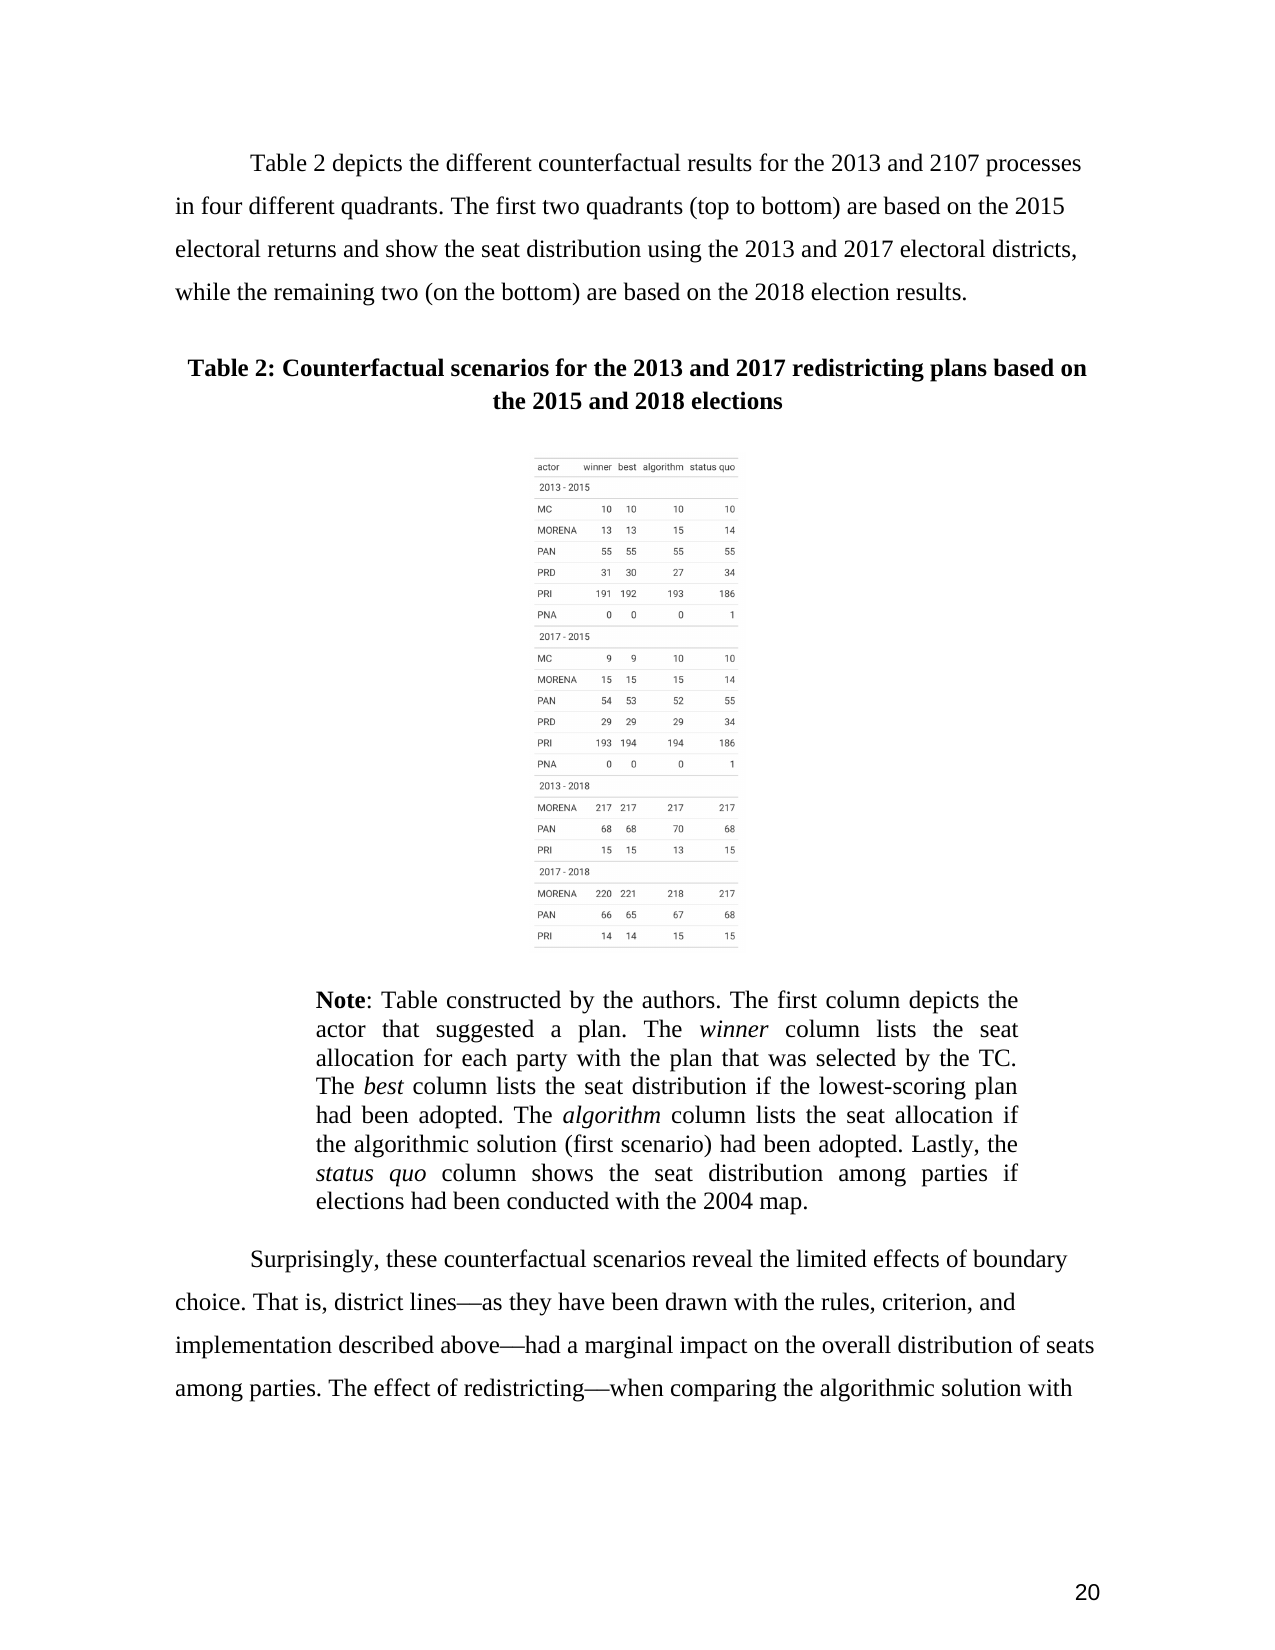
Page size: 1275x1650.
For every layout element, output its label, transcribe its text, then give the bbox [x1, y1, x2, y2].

text Surprisingly, these counterfactual scenarios reveal the limited effects of boundary choice. That is, district lines––as they have been drawn with the rules, criterion, and implementation described above––had a marginal impact on the overall distribution of seats among parties. The effect of redistricting––when comparing the algorithmic solution with [175, 1244, 1100, 1402]
text Table 2: Counterfactual scenarios for the 2013 and 2017 redistricting plans based on the 2015 and 2018 elections [175, 353, 1100, 415]
text Table 2 depicts the different counterfactual results for the 2013 and 2107 processes in four different quadrants. The first two quadrants (top to bottom) are based on the 2015 electoral returns and show the seat distribution using the 2013 and 2017 electoral districts, while the remaining two (on the bottom) are based on the 2018 election results. [175, 148, 1100, 306]
picture [529, 452, 746, 953]
text Note: Table constructed by the authors. The first column depicts the actor that suggested a plan. The winner column lists the seat allocation for each party with the plan that was selected by the TC. The best column lists the seat distribution if the lowest-scoring plan had been adopted. The algorithm column lists the seat allocation if the algorithmic solution (first scenario) had been adopted. Lastly, the status quo column shows the seat distribution among parties if elections had been conducted with the 2004 map. [316, 985, 1019, 1215]
